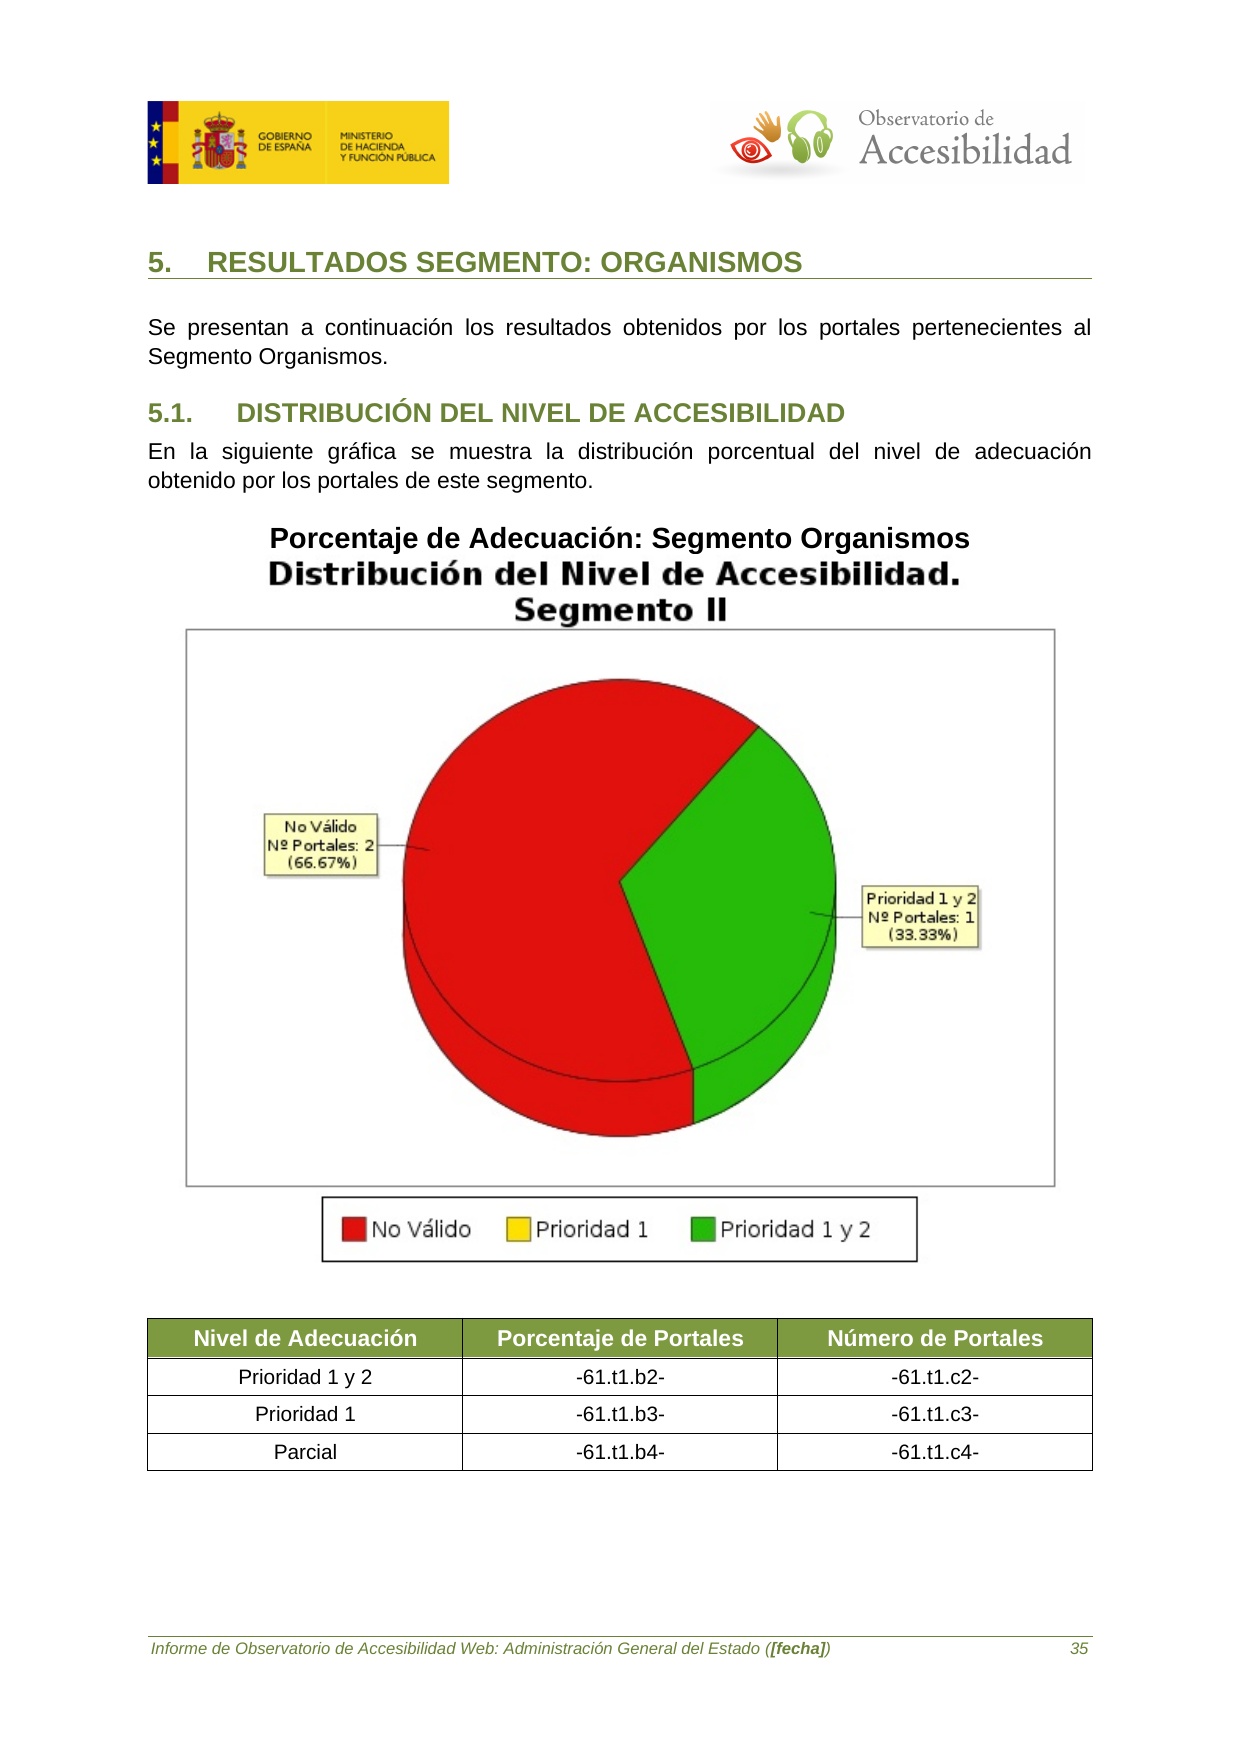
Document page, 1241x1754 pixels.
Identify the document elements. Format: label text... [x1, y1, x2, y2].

table_cell -61.t1.b2- [463, 1359, 777, 1395]
picture [178, 554, 1062, 1264]
table_cell Prioridad 1 [148, 1396, 462, 1432]
text En la siguiente gráfica se muestra la distribución porcentual del nivel de adecuación obtenido por los portales de este segmento. [148, 438, 1092, 493]
text Porcentaje de Adecuación: Segmento Organismos [148, 521, 1092, 554]
table_cell Prioridad 1 y 2 [148, 1359, 462, 1395]
table_cell -61.t1.b3- [463, 1396, 777, 1432]
table_cell -61.t1.b4- [463, 1434, 777, 1470]
subtitle Resultados Segmento: Organismos [148, 245, 1092, 278]
table_cell -61.t1.c3- [778, 1396, 1092, 1432]
table_cell -61.t1.c4- [778, 1434, 1092, 1470]
table_header Número de Portales [778, 1319, 1092, 1357]
text Se presentan a continuación los resultados obtenidos por los portales pertenecientes al Segmento Organismos. [148, 314, 1092, 369]
picture [710, 101, 1086, 184]
table_cell Parcial [148, 1434, 462, 1470]
subtitle Distribución del nivel de accesibilidad [148, 397, 1092, 428]
table_header Nivel de Adecuación [148, 1319, 462, 1357]
picture [147, 101, 450, 184]
table_header Porcentaje de Portales [463, 1319, 777, 1357]
table_cell -61.t1.c2- [778, 1359, 1092, 1395]
